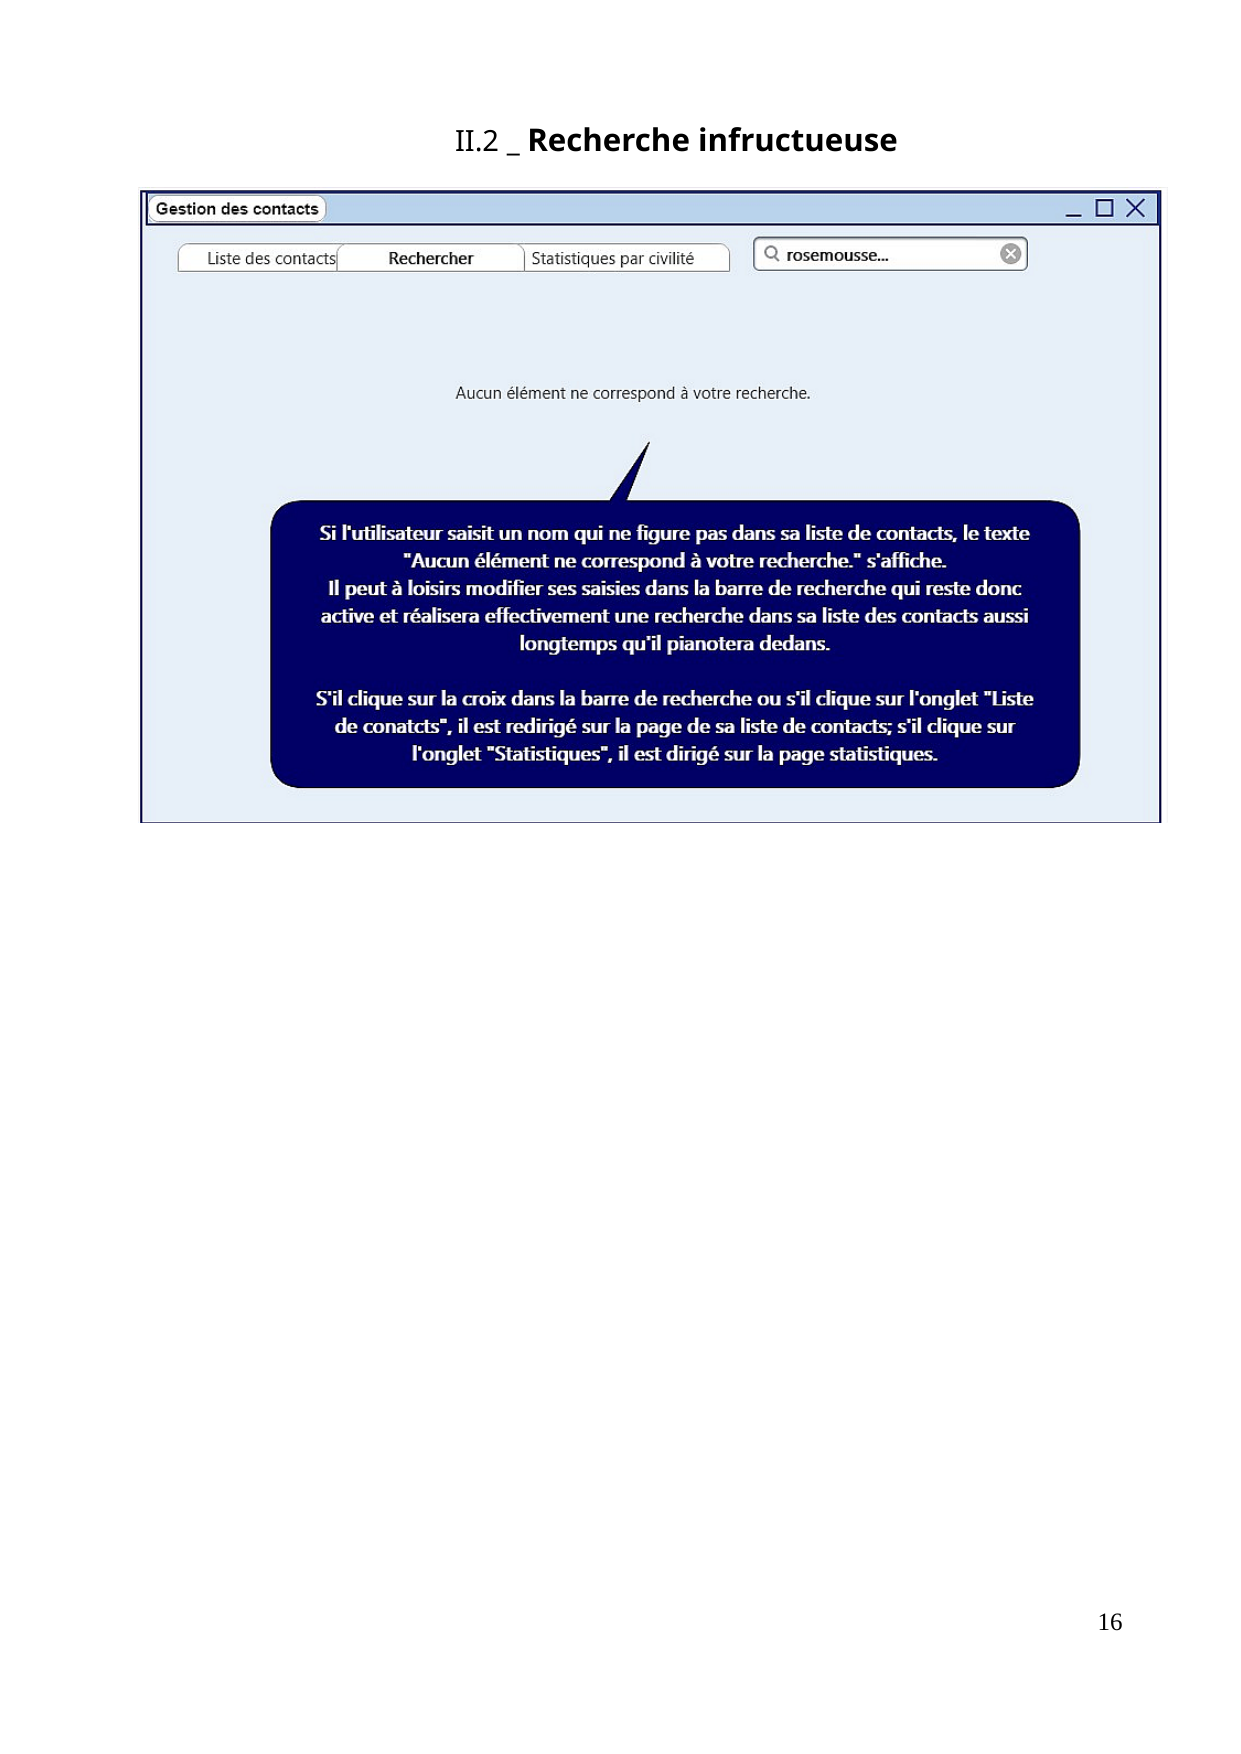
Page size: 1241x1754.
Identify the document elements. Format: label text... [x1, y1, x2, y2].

picture [138, 187, 1168, 823]
subtitle II.2 _ Recherche infructueuse [193, 118, 1122, 161]
